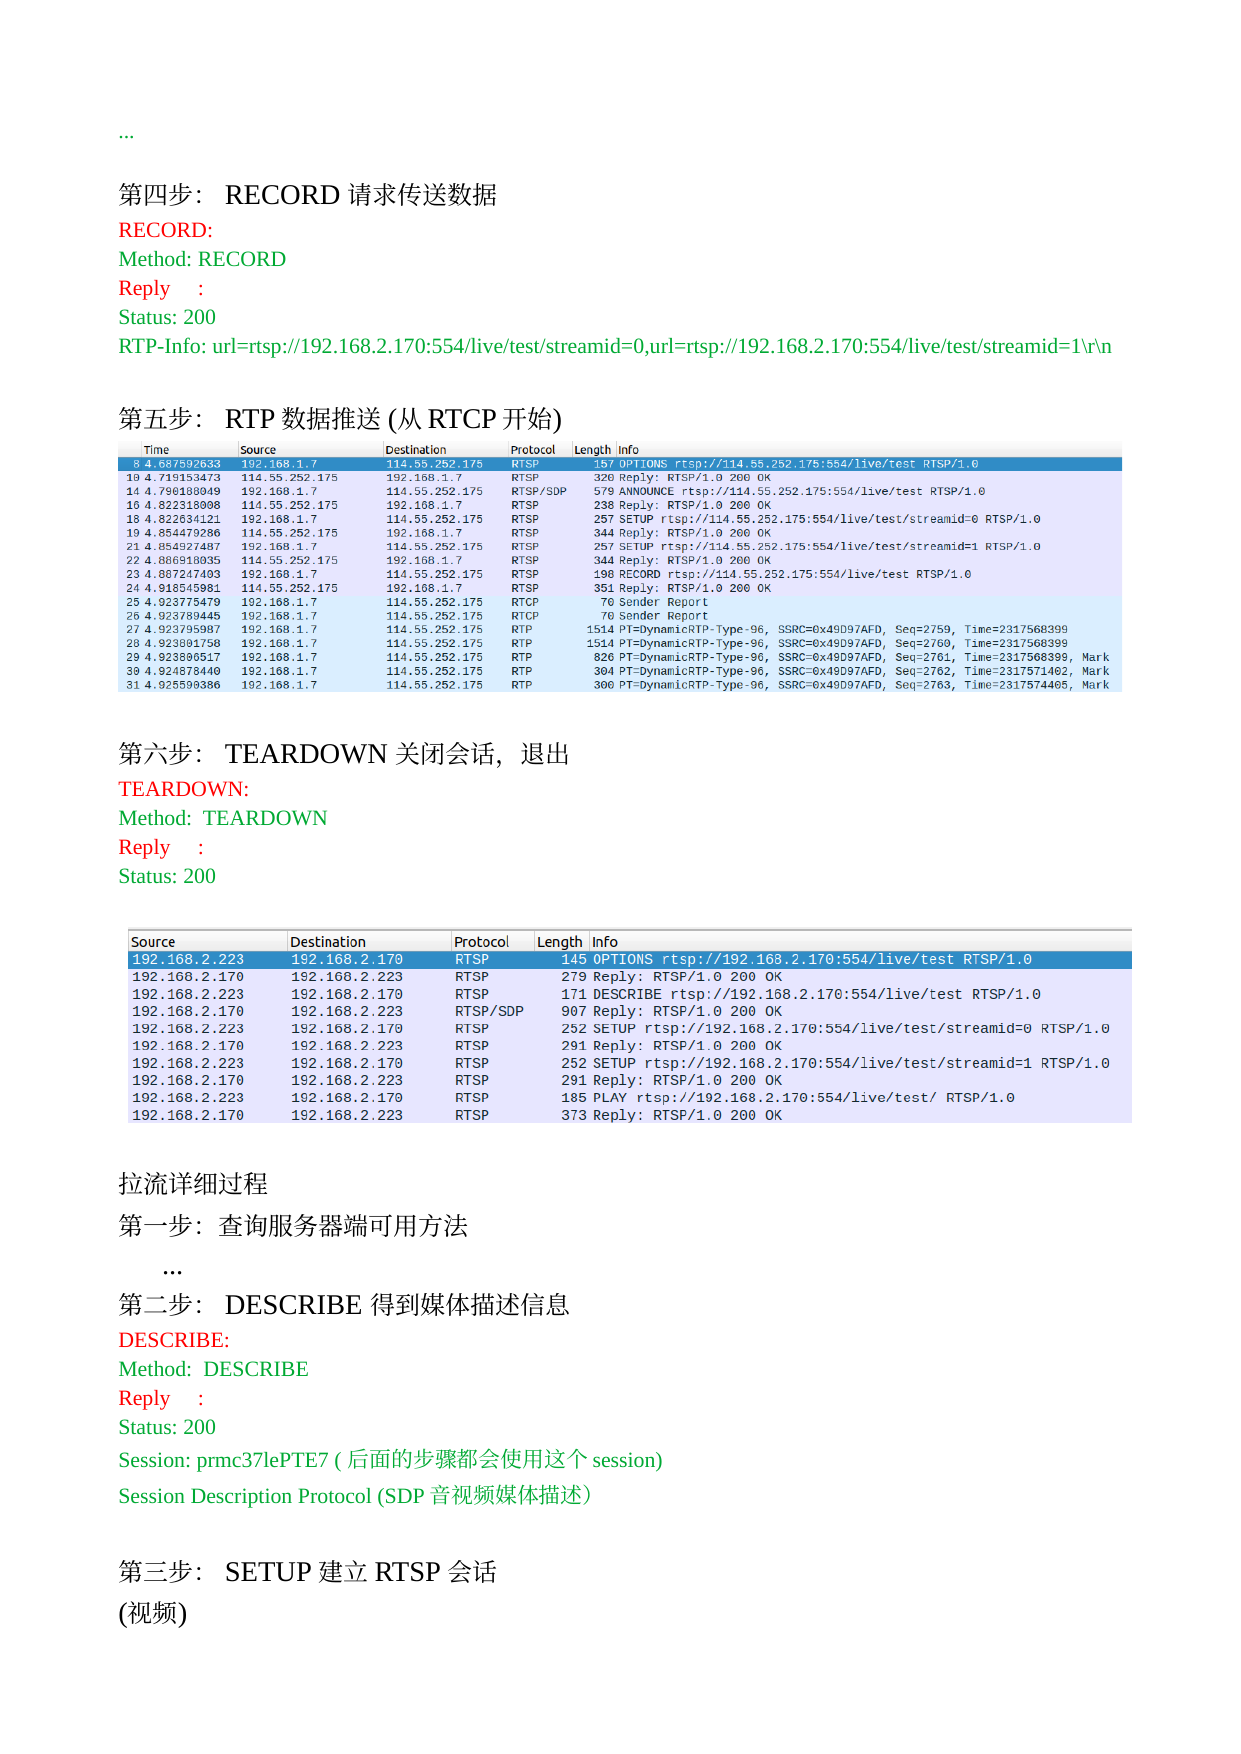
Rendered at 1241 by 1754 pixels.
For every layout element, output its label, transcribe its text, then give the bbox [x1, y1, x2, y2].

picture [118, 441, 1123, 692]
text RECORD: [118, 217, 1122, 242]
text 第⼆步： DESCRIBE 得到媒体描述信息 [118, 1286, 1122, 1321]
text 第⼀步：查询服务器端可⽤⽅法 [118, 1206, 1122, 1242]
text Status: 200 [118, 863, 1122, 888]
text ... [118, 118, 1122, 143]
text (视频) [118, 1594, 1122, 1630]
text 第五步： RTP 数据推送 (从RTCP开始) [118, 400, 1122, 436]
text RTP-Info: url=rtsp://192.168.2.170:554/live/test/streamid=0,url=rtsp://192.168.2.170:554/live/test/streamid=1\r\n [118, 333, 1122, 358]
text Method: RECORD [118, 246, 1122, 271]
text Status: 200 [118, 304, 1122, 329]
text DESCRIBE: [118, 1327, 1122, 1352]
text Session Description Protocol (SDP音视频媒体描述） [118, 1479, 1122, 1510]
text Session: prmc37lePTE7 ( 后面的步骤都会使用这个session) [118, 1443, 1122, 1474]
text Status: 200 [118, 1414, 1122, 1439]
text 第三步： SETUP 建⽴ RTSP 会话 [118, 1553, 1122, 1589]
text ... [118, 1248, 1122, 1281]
text 拉流详细过程 [118, 1165, 1122, 1201]
picture [128, 927, 1132, 1123]
text Method: TEARDOWN [118, 805, 1122, 830]
text Reply : [118, 834, 1122, 859]
text Reply : [118, 1385, 1122, 1410]
text Reply : [118, 275, 1122, 300]
text 第六步： TEARDOWN 关闭会话，退出 [118, 734, 1122, 771]
text Method: DESCRIBE [118, 1356, 1122, 1381]
text 第四步： RECORD 请求传送数据 [118, 176, 1122, 212]
text TEARDOWN: [118, 776, 1122, 801]
